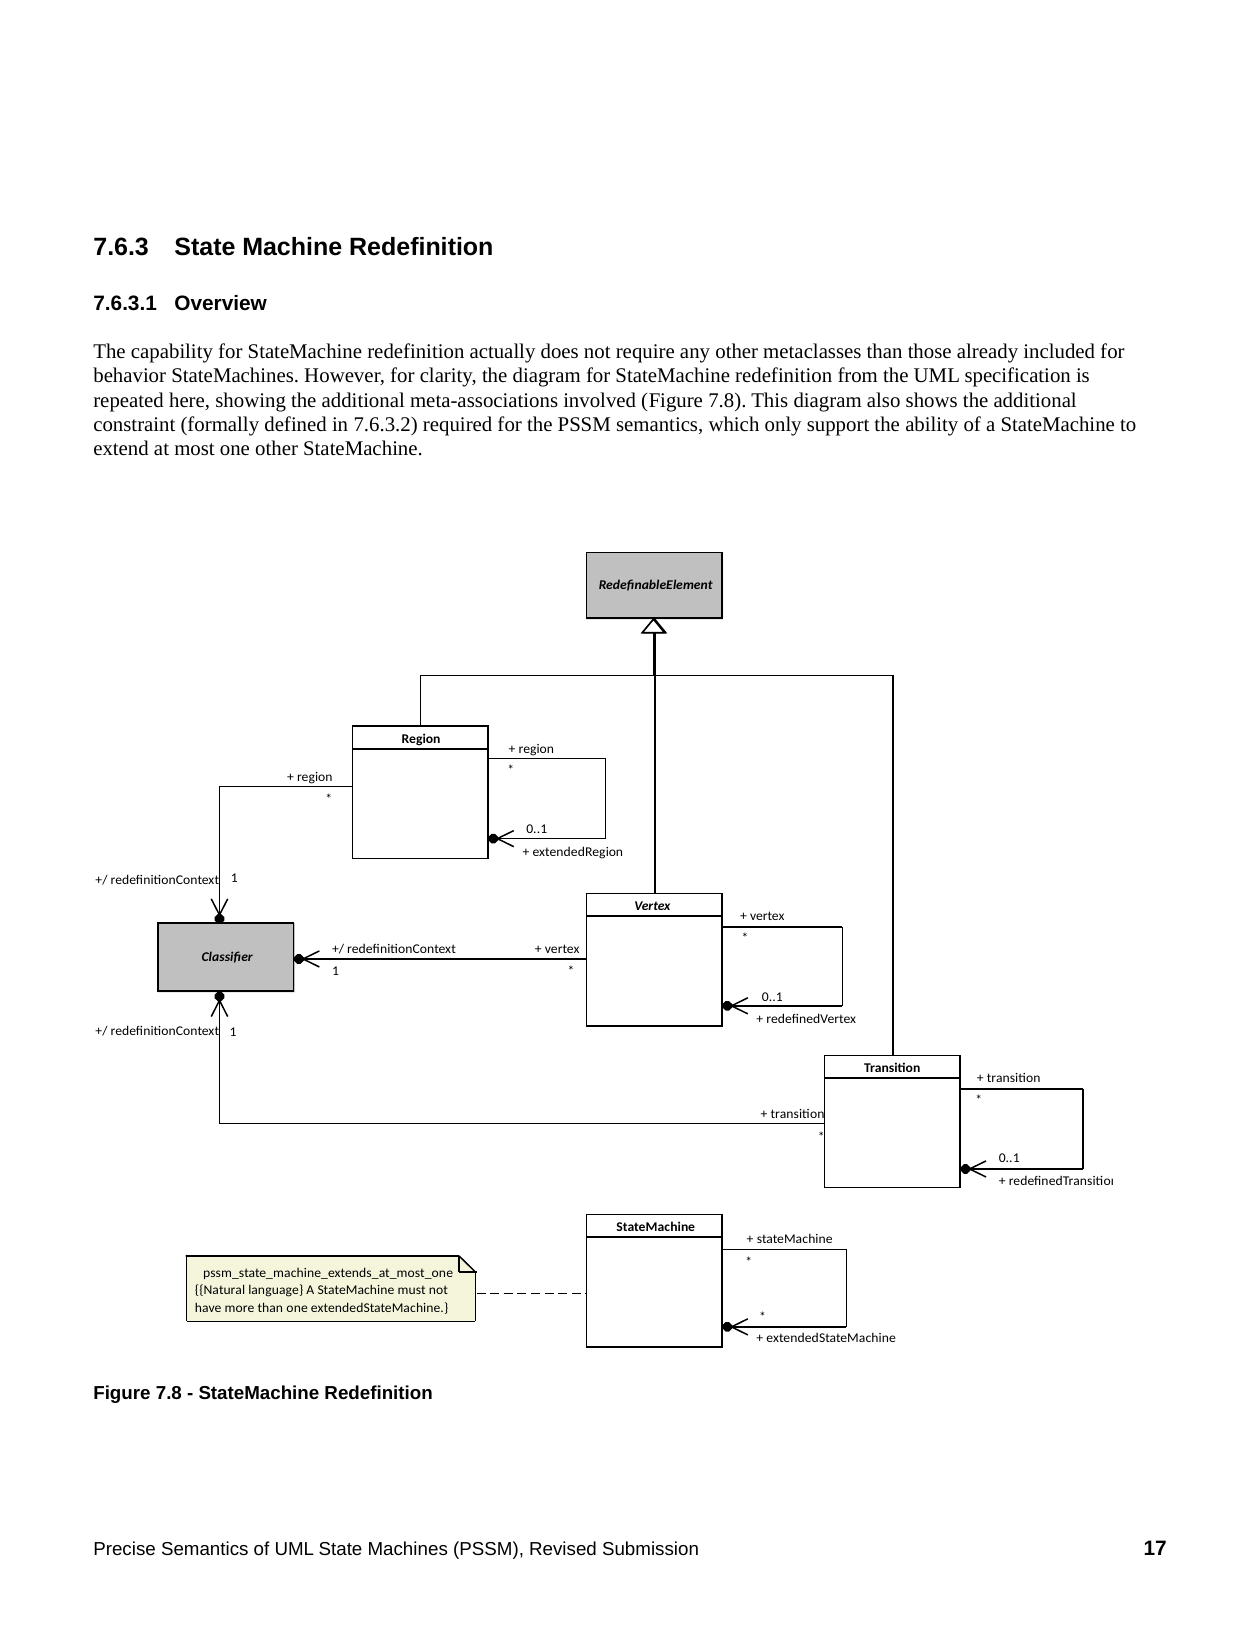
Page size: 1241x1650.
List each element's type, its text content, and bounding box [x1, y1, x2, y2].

subtitle Overview [93, 289, 1164, 314]
text The capability for StateMachine redefinition actually does not require any other metaclasses than those already included for behavior StateMachines. However, for clarity, the diagram for StateMachine redefinition from the UML specification is repeated here, showing the additional meta-associations involved (Figure 7.8). This diagram also shows the additional constraint (formally defined in 7.6.3.2) required for the PSSM semantics, which only support the ability of a StateMachine to extend at most one other StateMachine. [93, 339, 1164, 460]
text Figure 7.8 - StateMachine Redefinition [93, 538, 1080, 1403]
subtitle State Machine Redefinition [93, 231, 1164, 260]
